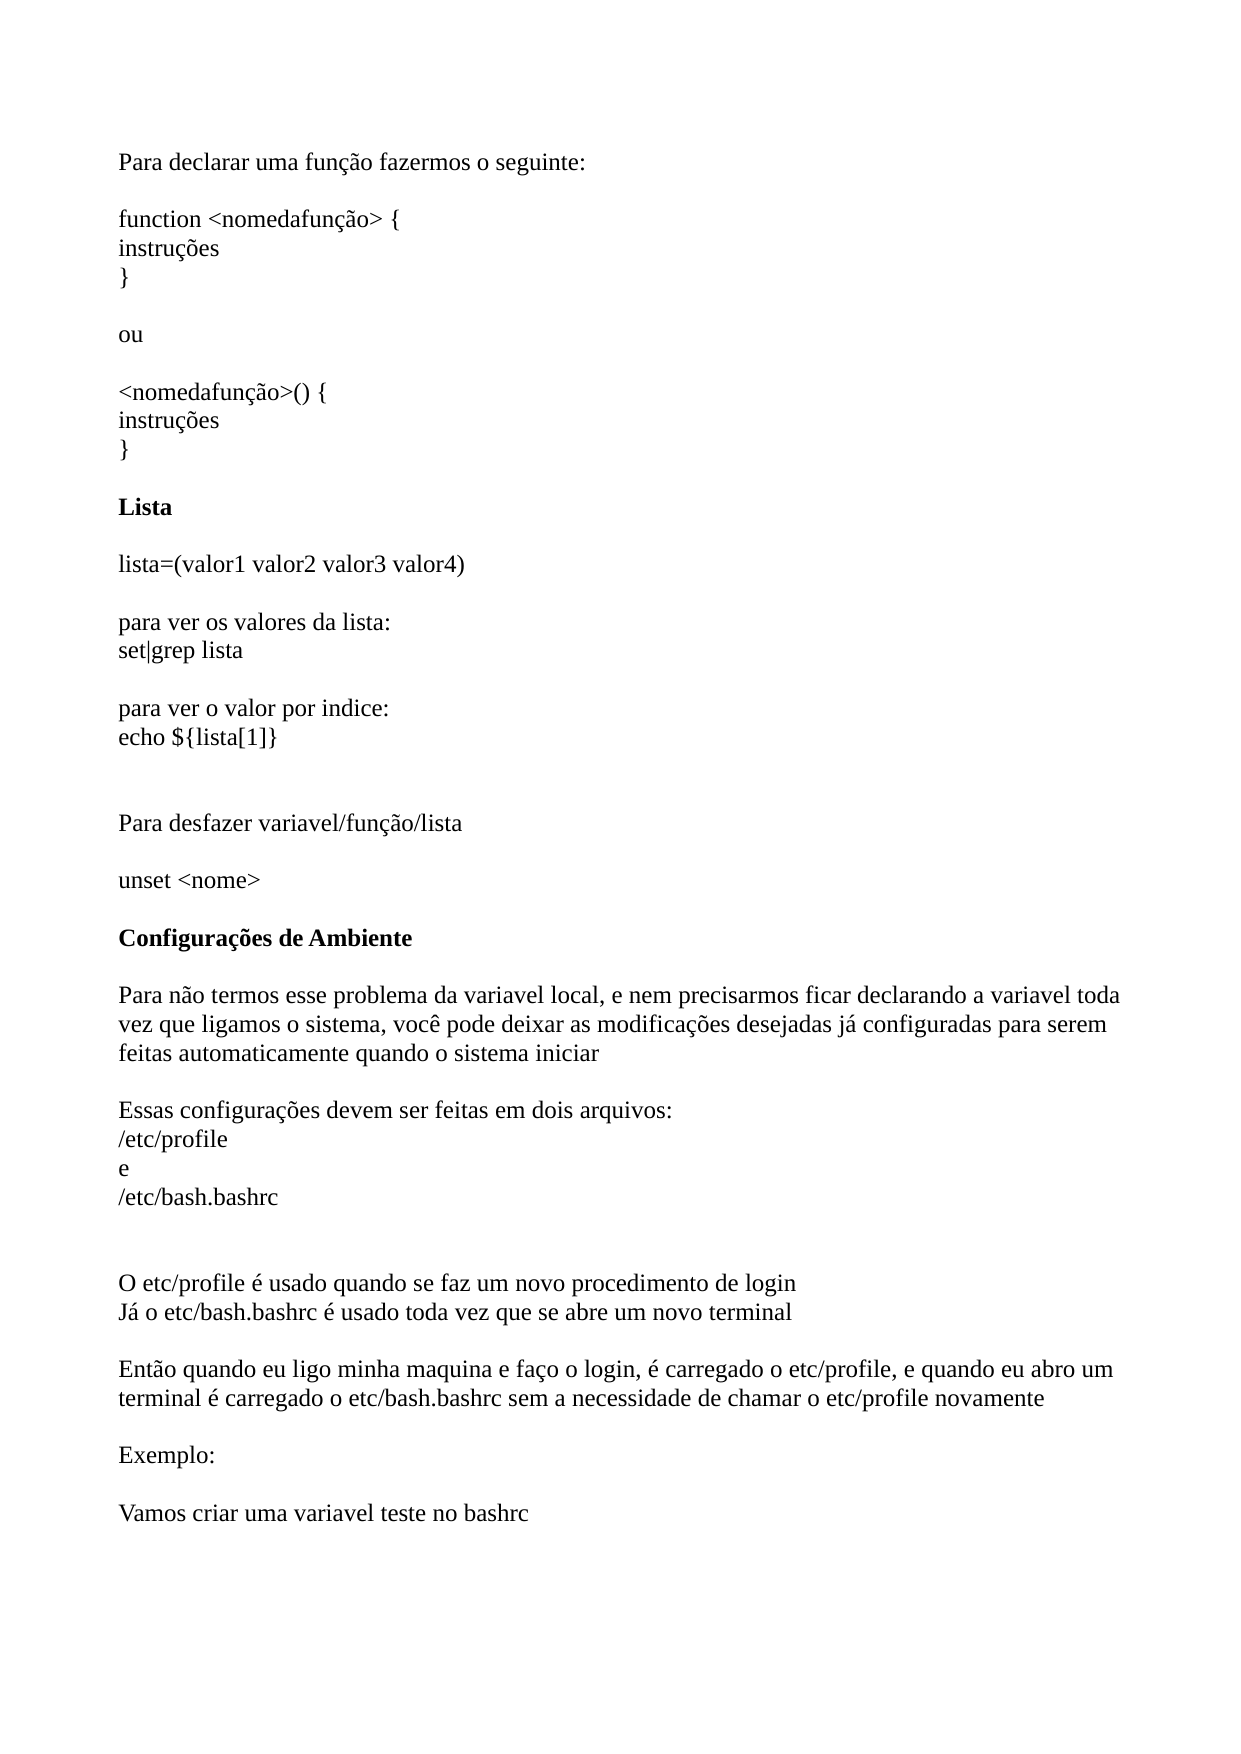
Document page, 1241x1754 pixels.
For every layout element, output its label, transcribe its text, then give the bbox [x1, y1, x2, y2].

text ou [118, 319, 1122, 348]
text echo ${lista[1]} [118, 722, 1122, 751]
text <nomedafunção>() { [118, 377, 1122, 406]
text O etc/profile é usado quando se faz um novo procedimento de login [118, 1268, 1122, 1297]
text unset <nome> [118, 866, 1122, 894]
text Para declarar uma função fazermos o seguinte: [118, 147, 1122, 176]
text para ver o valor por indice: [118, 693, 1122, 722]
text e [118, 1153, 1122, 1182]
text Já o etc/bash.bashrc é usado toda vez que se abre um novo terminal [118, 1297, 1122, 1326]
text } [118, 262, 1122, 291]
text Para não termos esse problema da variavel local, e nem precisarmos ficar declarando a variavel toda vez que ligamos o sistema, você pode deixar as modificações desejadas já configuradas para serem feitas automaticamente quando o sistema iniciar [118, 981, 1122, 1067]
text Para desfazer variavel/função/lista [118, 808, 1122, 837]
text Então quando eu ligo minha maquina e faço o login, é carregado o etc/profile, e quando eu abro um terminal é carregado o etc/bash.bashrc sem a necessidade de chamar o etc/profile novamente [118, 1354, 1122, 1412]
text para ver os valores da lista: [118, 607, 1122, 636]
text set|grep lista [118, 636, 1122, 664]
text /etc/bash.bashrc [118, 1182, 1122, 1211]
text Vamos criar uma variavel teste no bashrc [118, 1498, 1122, 1527]
text Lista [118, 492, 1122, 521]
text lista=(valor1 valor2 valor3 valor4) [118, 549, 1122, 578]
text Configurações de Ambiente [118, 923, 1122, 952]
text instruções [118, 233, 1122, 262]
text instruções [118, 406, 1122, 434]
text } [118, 434, 1122, 463]
text /etc/profile [118, 1124, 1122, 1153]
text function <nomedafunção> { [118, 204, 1122, 233]
text Exemplo: [118, 1441, 1122, 1469]
text Essas configurações devem ser feitas em dois arquivos: [118, 1096, 1122, 1124]
